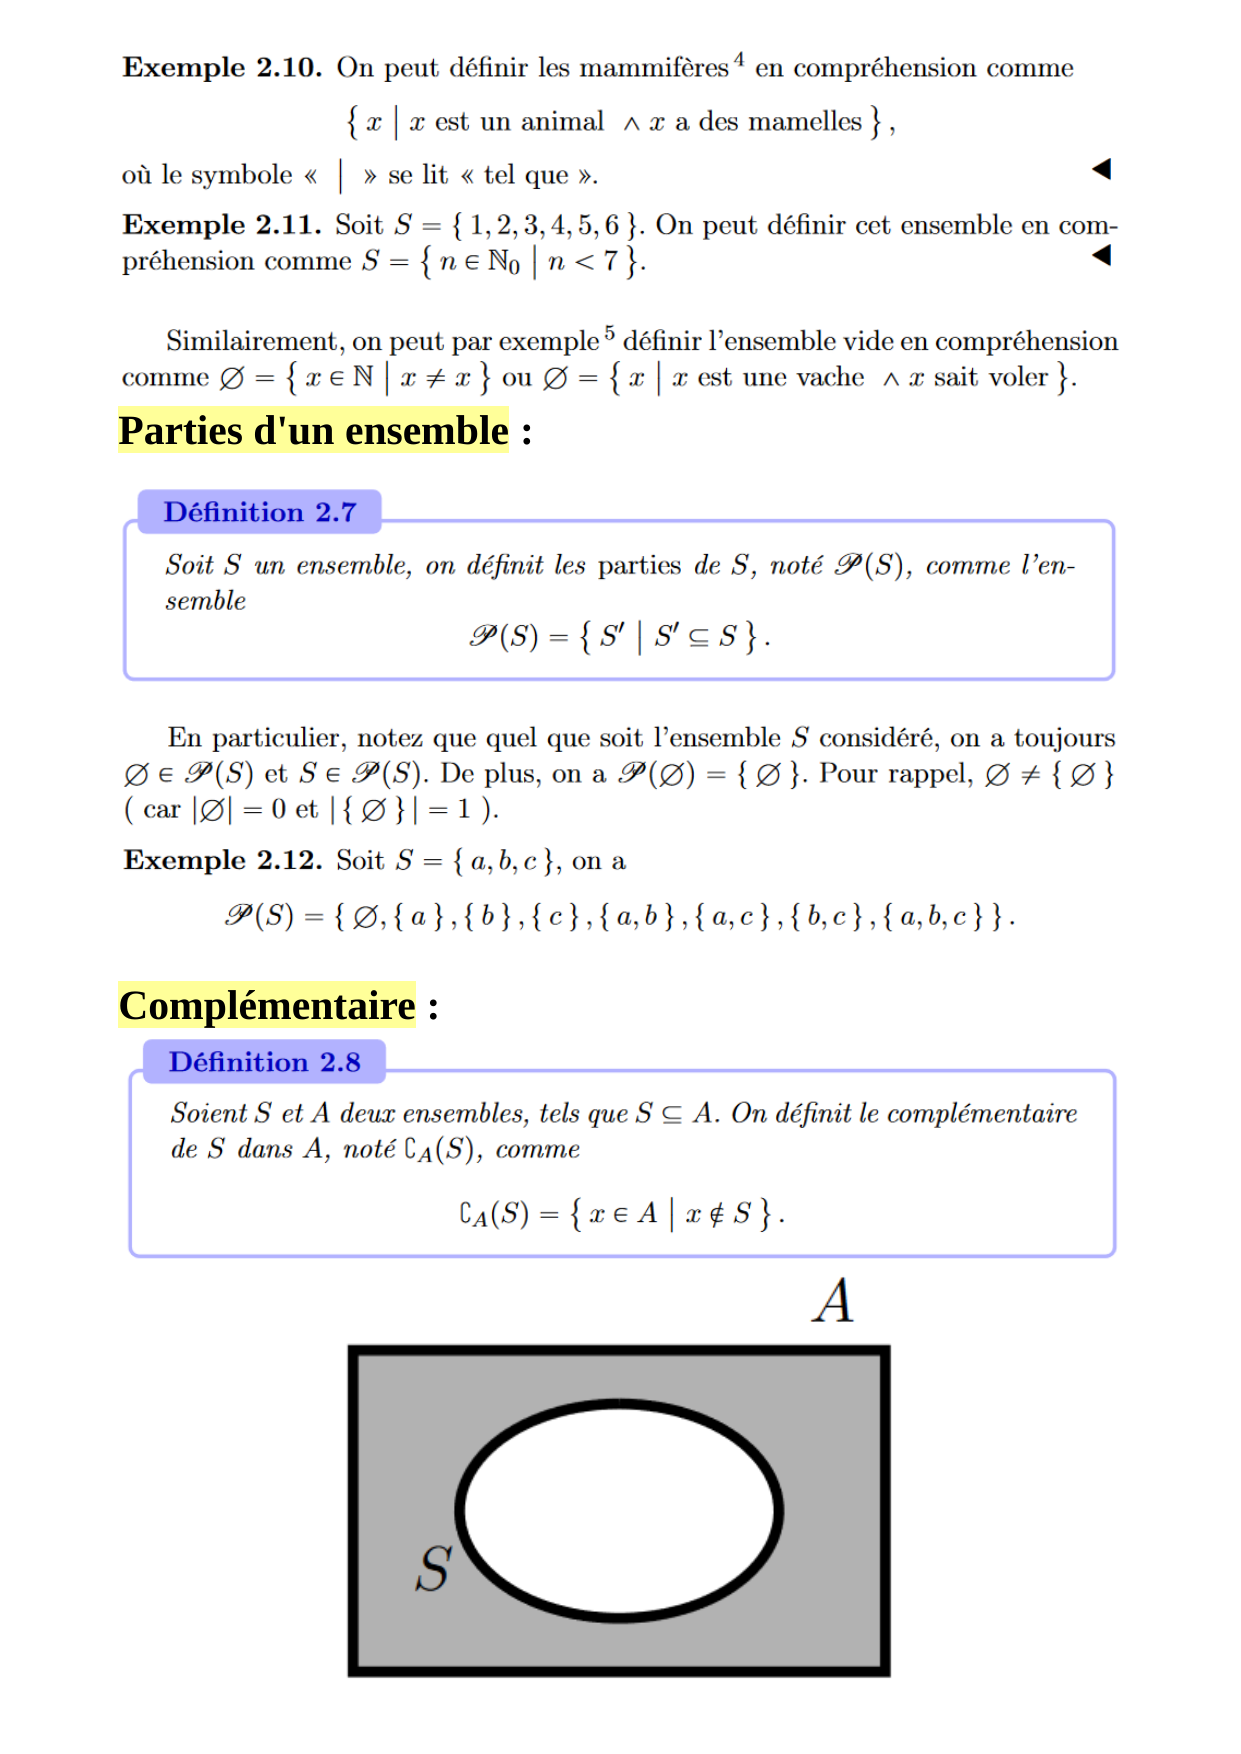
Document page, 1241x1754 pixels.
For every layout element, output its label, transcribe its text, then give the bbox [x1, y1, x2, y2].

text Parties d'un ensemble : [118, 406, 1122, 453]
text Complémentaire : [118, 981, 1122, 1028]
